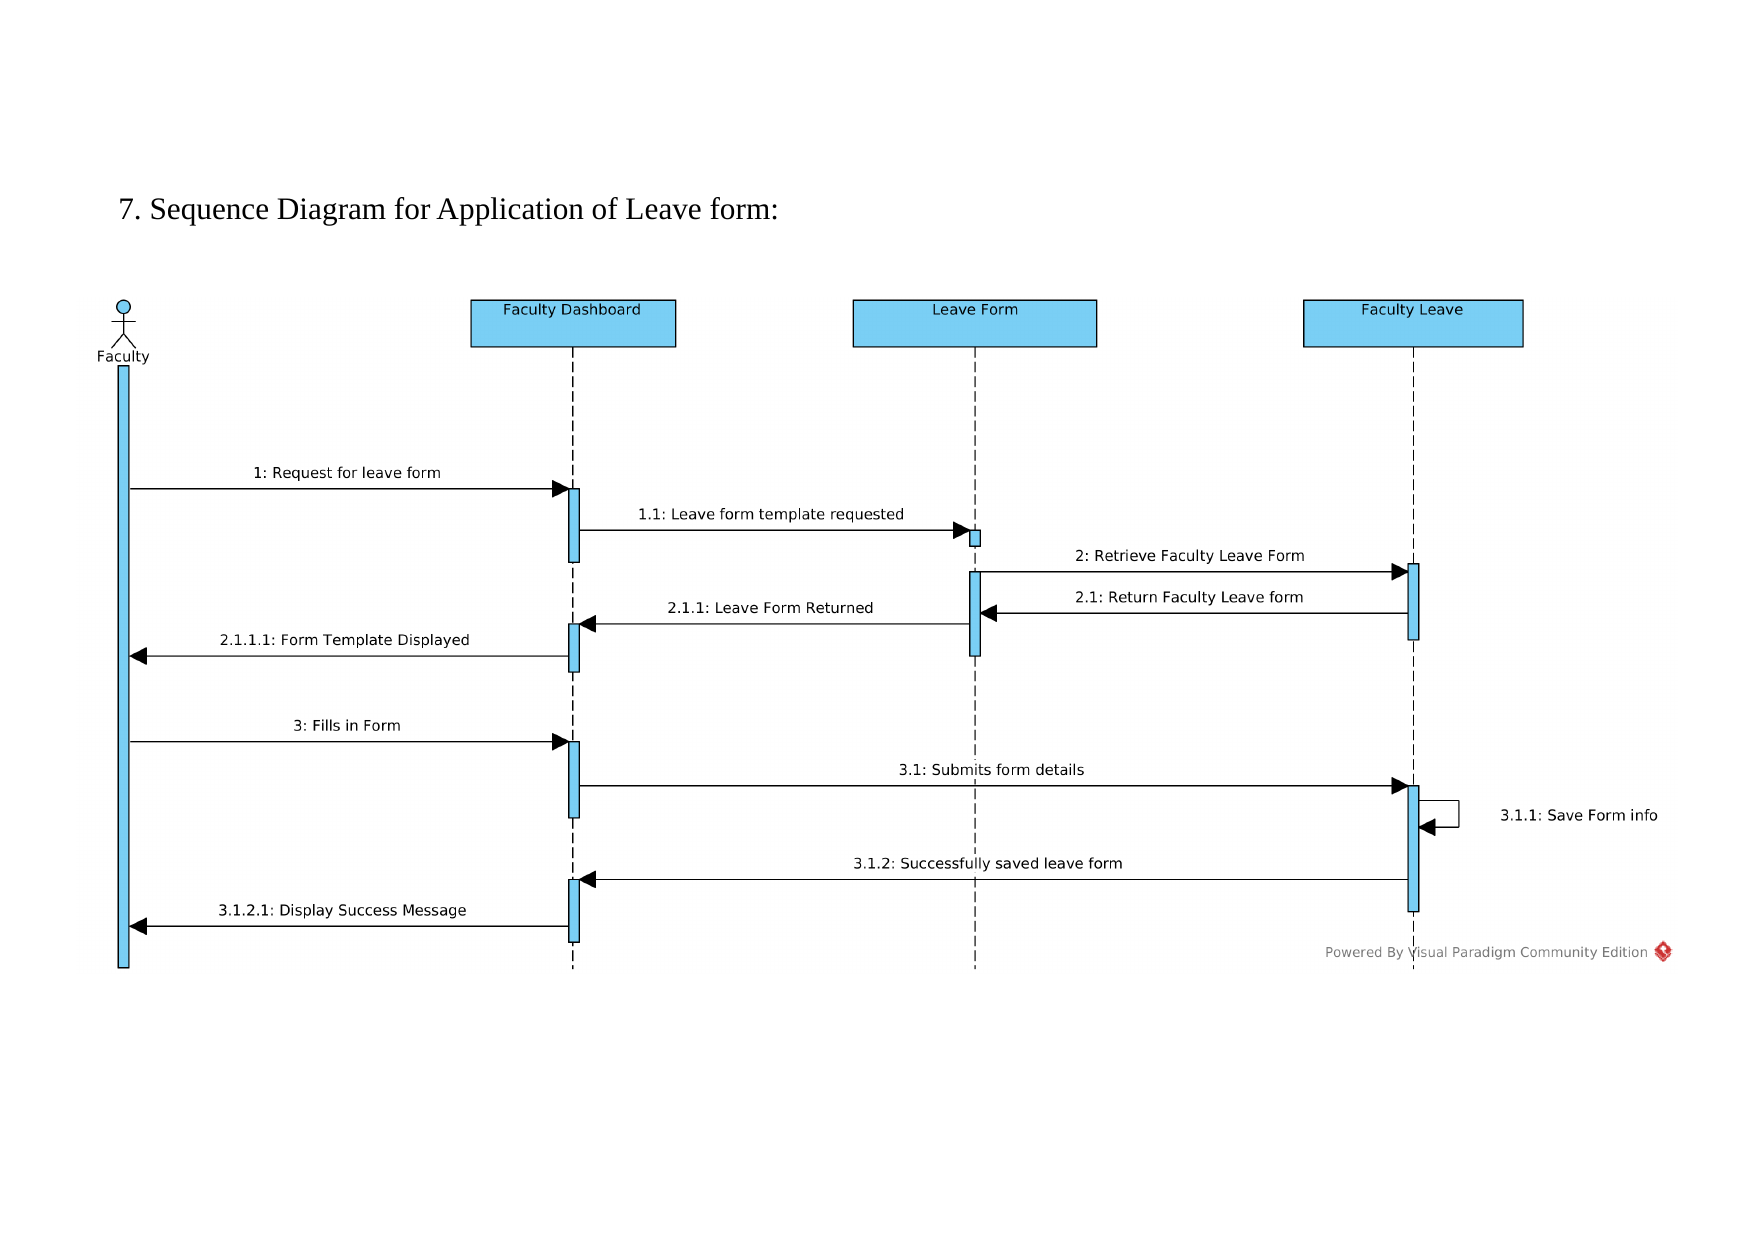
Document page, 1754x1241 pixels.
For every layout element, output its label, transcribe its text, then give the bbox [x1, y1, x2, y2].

text 7. Sequence Diagram for Application of Leave form: [118, 190, 1636, 226]
picture [75, 297, 1679, 974]
